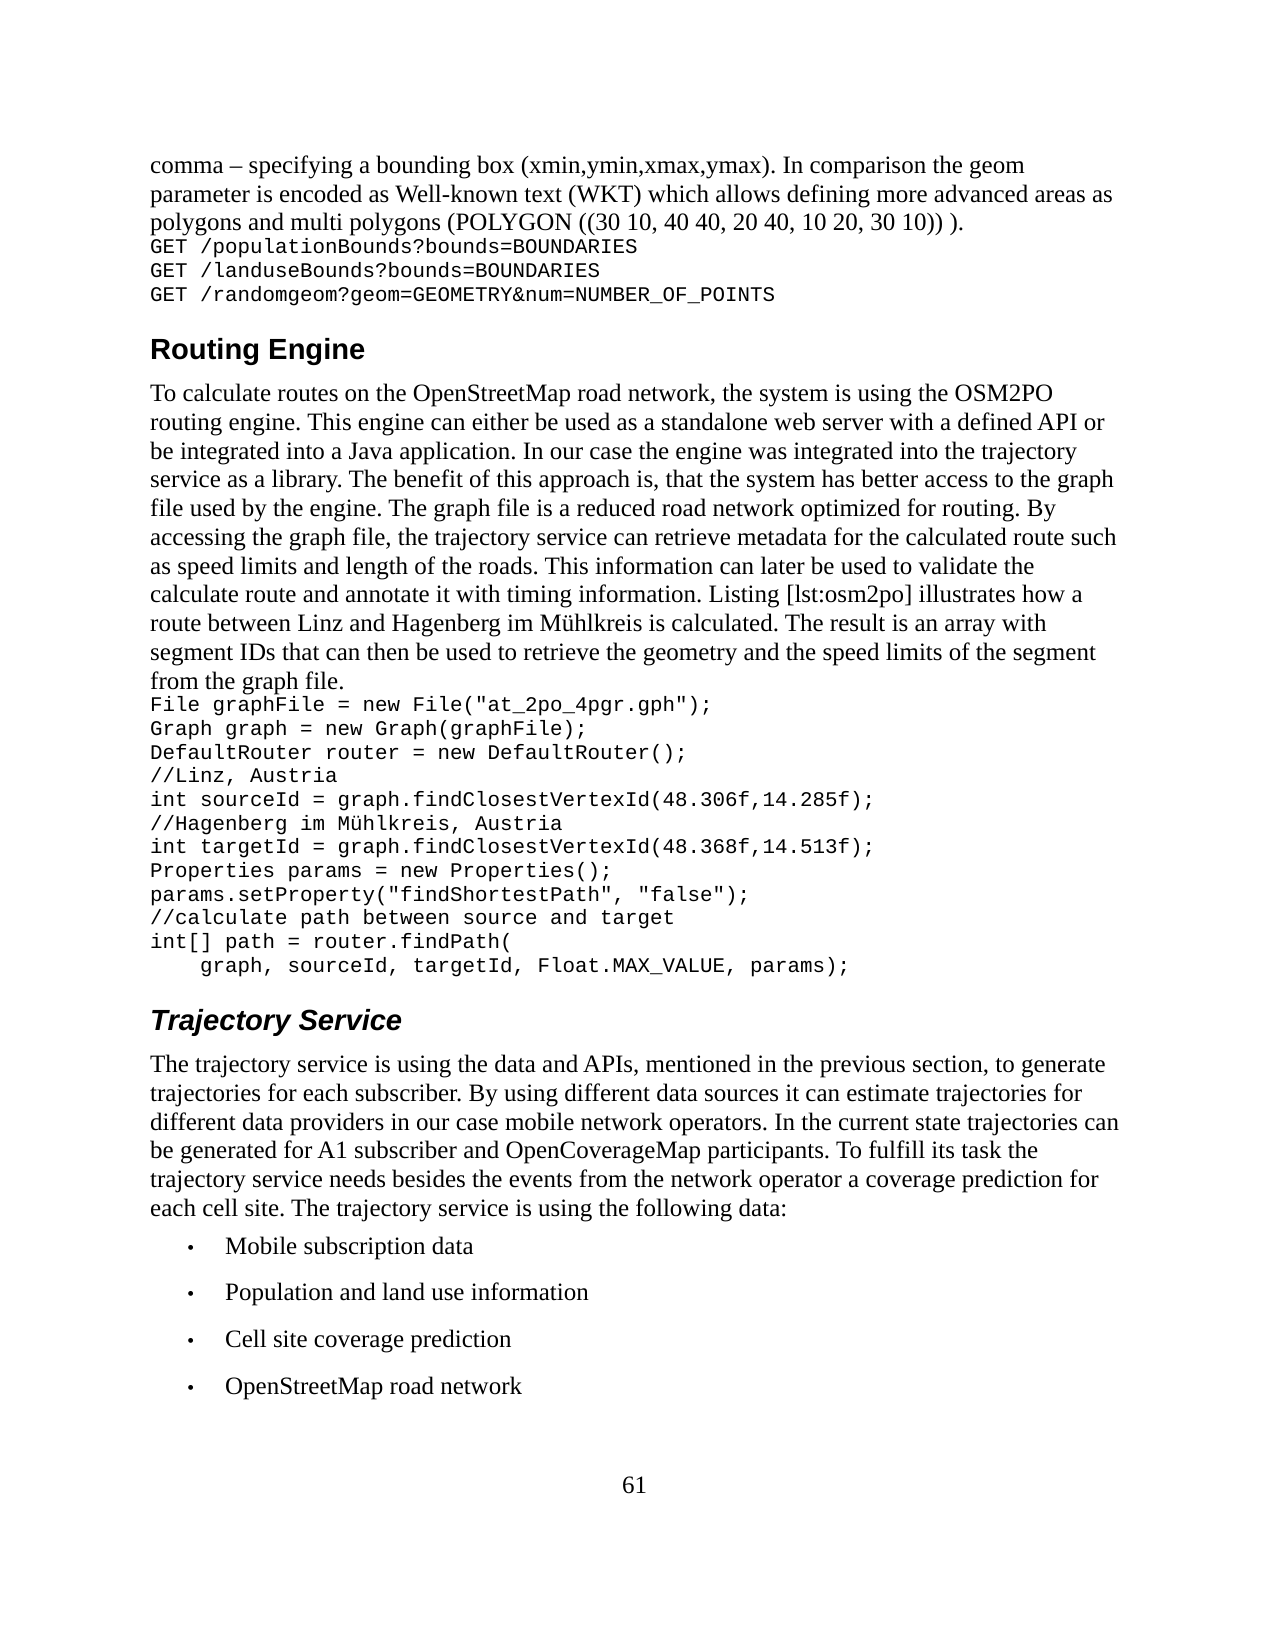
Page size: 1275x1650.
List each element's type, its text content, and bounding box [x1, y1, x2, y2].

text //Hagenberg im Mühlkreis, Austria [150, 813, 1125, 836]
text DefaultRouter router = new DefaultRouter(); [150, 742, 1125, 765]
text GET /landuseBounds?bounds=BOUNDARIES [150, 260, 1125, 283]
text int[] path = router.findPath( [150, 931, 1125, 954]
list Cell site coverage prediction [187, 1324, 1125, 1353]
subtitle Trajectory Service [150, 1003, 1125, 1037]
text params.setProperty("findShortestPath", "false"); [150, 884, 1125, 907]
text Graph graph = new Graph(graphFile); [150, 718, 1125, 742]
subtitle Routing Engine [150, 332, 1125, 366]
text comma – specifying a bounding box (xmin,ymin,xmax,ymax). In comparison the geom parameter is encoded as Well-known text (WKT) which allows defining more advanced areas as polygons and multi polygons (POLYGON ((30 10, 40 40, 20 40, 10 20, 30 10)) ). [150, 150, 1125, 236]
text graph, sourceId, targetId, Float.MAX_VALUE, params); [150, 954, 1125, 978]
text int targetId = graph.findClosestVertexId(48.368f,14.513f); [150, 836, 1125, 860]
text int sourceId = graph.findClosestVertexId(48.306f,14.285f); [150, 789, 1125, 813]
text The trajectory service is using the data and APIs, mentioned in the previous section, to generate trajectories for each subscriber. By using different data sources it can estimate trajectories for different data providers in our case mobile network operators. In the current state trajectories can be generated for A1 subscriber and OpenCoverageMap participants. To fulfill its task the trajectory service needs besides the events from the network operator a coverage prediction for each cell site. The trajectory service is using the following data: [150, 1049, 1125, 1222]
list OpenStreetMap road network [187, 1371, 1125, 1399]
text File graphFile = new File("at_2po_4pgr.gph"); [150, 694, 1125, 718]
list Population and land use information [187, 1277, 1125, 1306]
text GET /randomgeom?geom=GEOMETRY&num=NUMBER_OF_POINTS [150, 283, 1125, 307]
list Mobile subscription data [187, 1231, 1125, 1259]
text GET /populationBounds?bounds=BOUNDARIES [150, 236, 1125, 260]
text //Linz, Austria [150, 765, 1125, 789]
text To calculate routes on the OpenStreetMap road network, the system is using the OSM2PO routing engine. This engine can either be used as a standalone web server with a defined API or be integrated into a Java application. In our case the engine was integrated into the trajectory service as a library. The benefit of this approach is, that the system has better access to the graph file used by the engine. The graph file is a reduced road network optimized for routing. By accessing the graph file, the trajectory service can retrieve metadata for the calculated route such as speed limits and length of the roads. This information can later be used to validate the calculate route and annotate it with timing information. Listing [lst:osm2po] illustrates how a route between Linz and Hagenberg im Mühlkreis is calculated. The result is an array with segment IDs that can then be used to retrieve the geometry and the speed limits of the segment from the graph file. [150, 378, 1125, 694]
text //calculate path between source and target [150, 907, 1125, 931]
text Properties params = new Properties(); [150, 860, 1125, 884]
